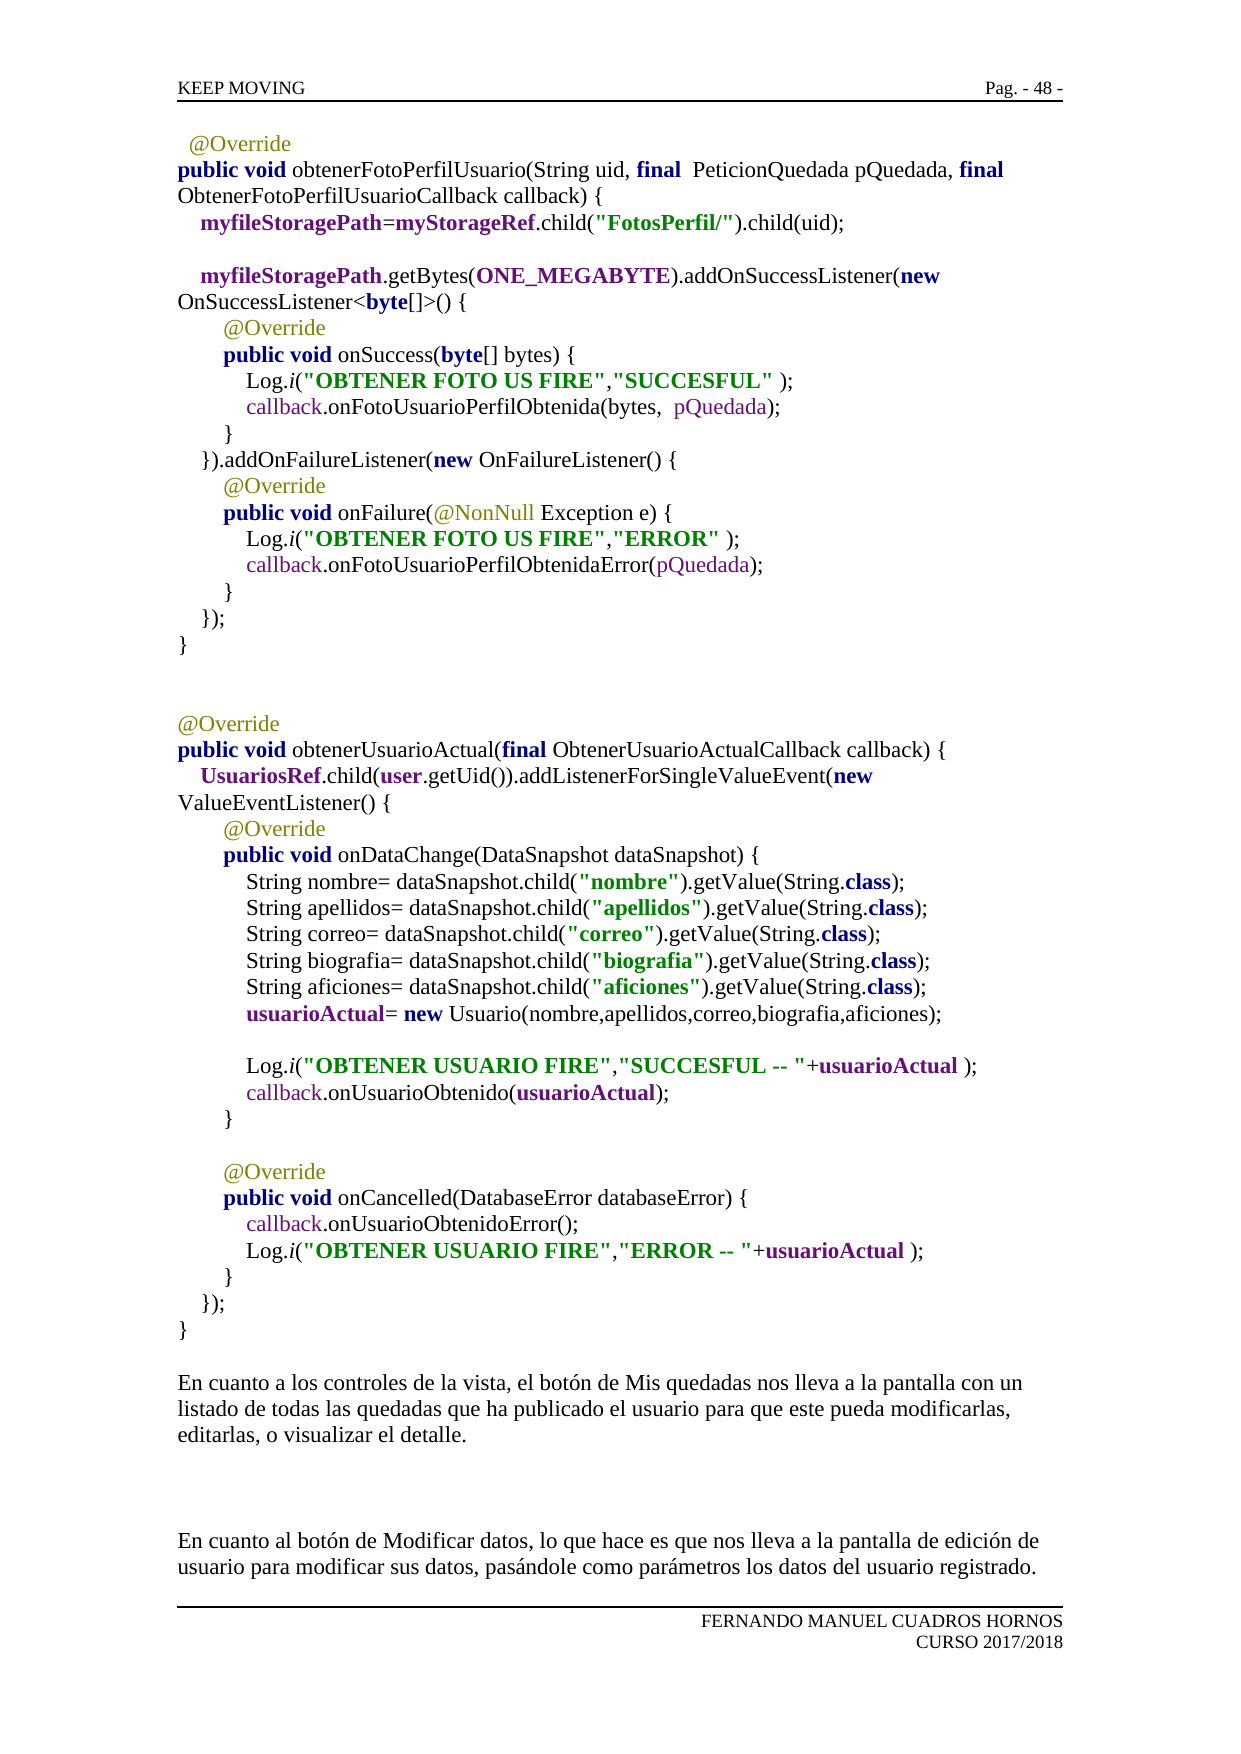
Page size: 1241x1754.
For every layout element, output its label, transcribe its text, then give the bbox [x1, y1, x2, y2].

text @Override public void obtenerFotoPerfilUsuario(String uid, final PeticionQuedada pQuedada, final ObtenerFotoPerfilUsuarioCallback callback) { myfileStoragePath=myStorageRef.child("FotosPerfil/").child(uid); myfileStoragePath.getBytes(ONE_MEGABYTE).addOnSuccessListener(new OnSuccessListener<byte[]>() { @Override public void onSuccess(byte[] bytes) { Log.i("OBTENER FOTO US FIRE","SUCCESFUL" ); callback.onFotoUsuarioPerfilObtenida(bytes, pQuedada); } }).addOnFailureListener(new OnFailureListener() { @Override public void onFailure(@NonNull Exception e) { Log.i("OBTENER FOTO US FIRE","ERROR" ); callback.onFotoUsuarioPerfilObtenidaError(pQuedada); } }); } @Override public void obtenerUsuarioActual(final ObtenerUsuarioActualCallback callback) { UsuariosRef.child(user.getUid()).addListenerForSingleValueEvent(new ValueEventListener() { @Override public void onDataChange(DataSnapshot dataSnapshot) { String nombre= dataSnapshot.child("nombre").getValue(String.class); String apellidos= dataSnapshot.child("apellidos").getValue(String.class); String correo= dataSnapshot.child("correo").getValue(String.class); String biografia= dataSnapshot.child("biografia").getValue(String.class); String aficiones= dataSnapshot.child("aficiones").getValue(String.class); usuarioActual= new Usuario(nombre,apellidos,correo,biografia,aficiones); Log.i("OBTENER USUARIO FIRE","SUCCESFUL -- "+usuarioActual ); callback.onUsuarioObtenido(usuarioActual); } @Override public void onCancelled(DatabaseError databaseError) { callback.onUsuarioObtenidoError(); Log.i("OBTENER USUARIO FIRE","ERROR -- "+usuarioActual ); } }); } [177, 130, 1063, 1342]
text En cuanto al botón de Modificar datos, lo que hace es que nos lleva a la pantalla de edición de usuario para modificar sus datos, pasándole como parámetros los datos del usuario registrado. [177, 1527, 1063, 1579]
text En cuanto a los controles de la vista, el botón de Mis quedadas nos lleva a la pantalla con un listado de todas las quedadas que ha publicado el usuario para que este pueda modificarlas, editarlas, o visualizar el detalle. [177, 1368, 1063, 1448]
